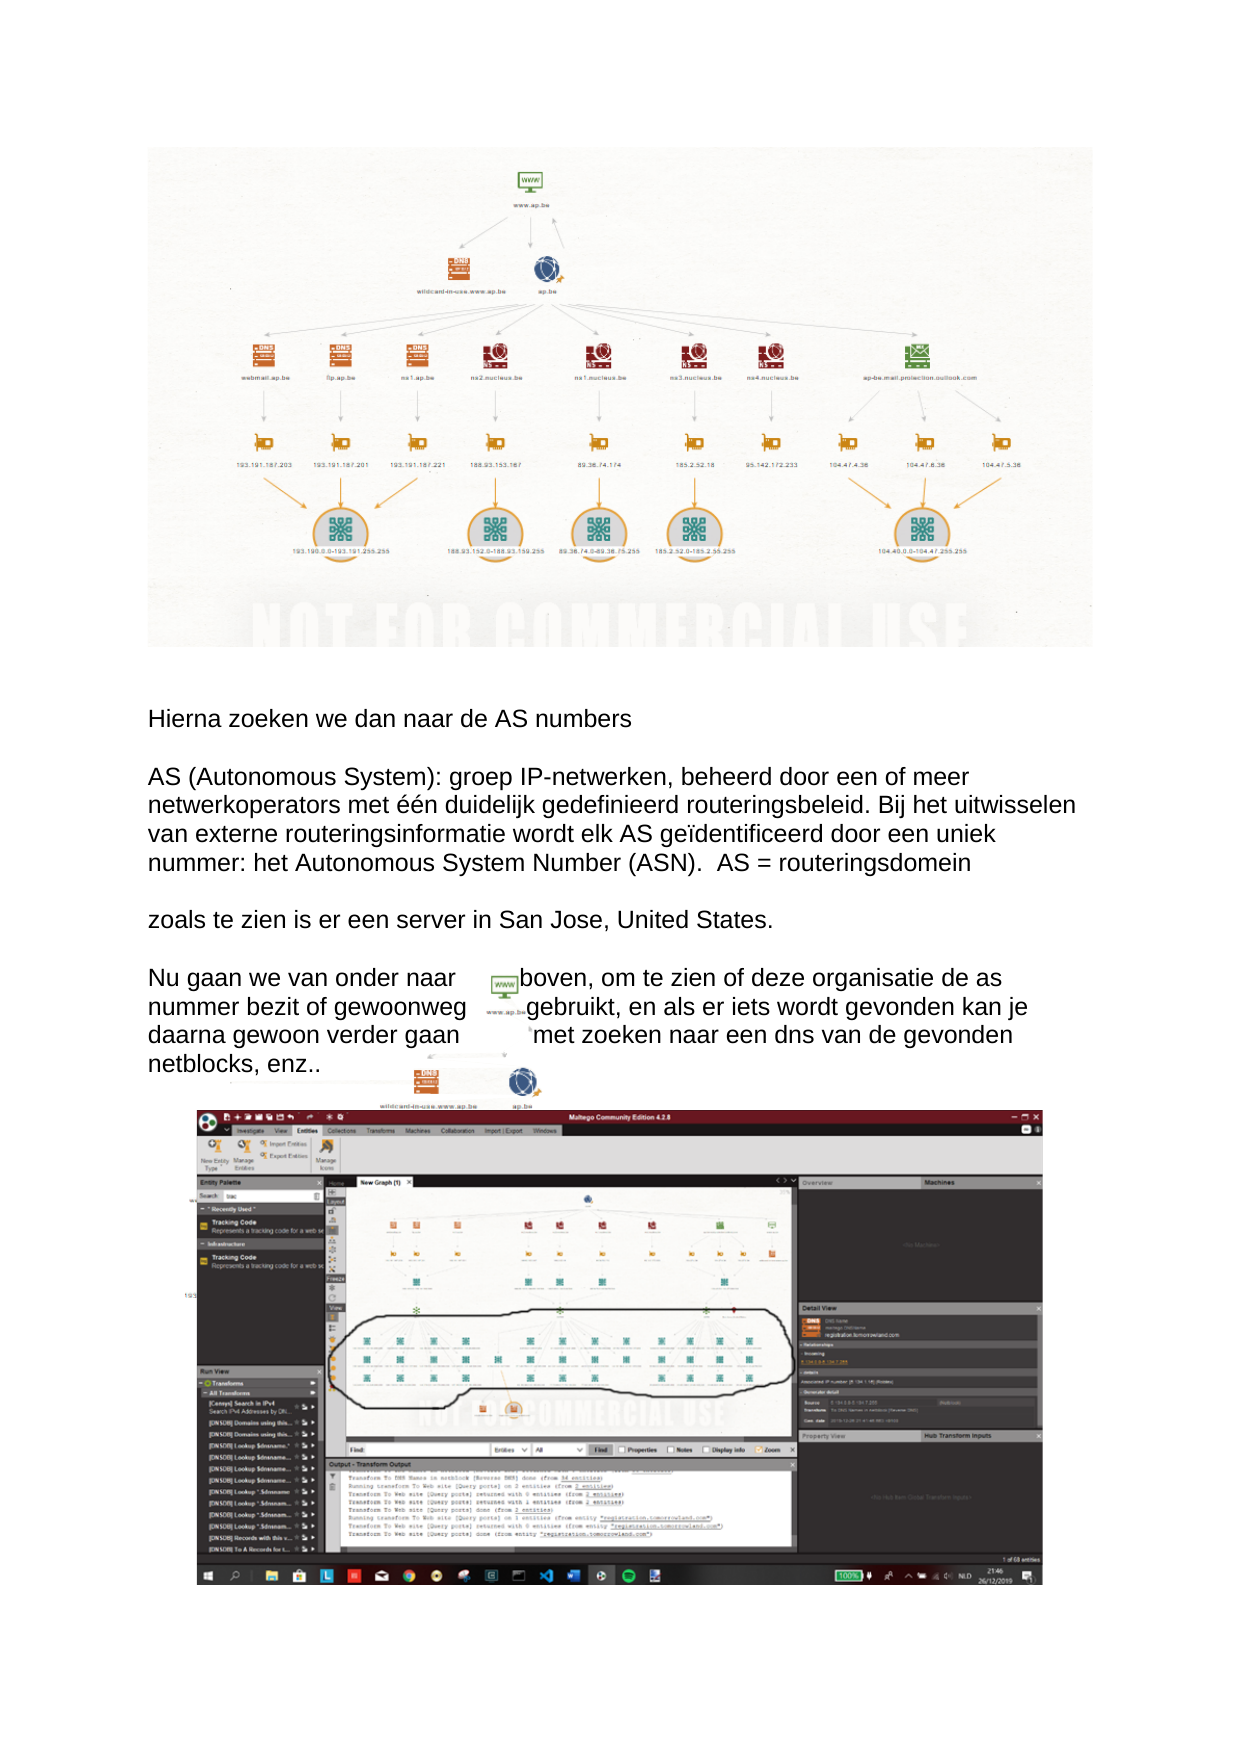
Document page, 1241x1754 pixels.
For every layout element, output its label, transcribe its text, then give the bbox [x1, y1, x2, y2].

text Hierna zoeken we dan naar de AS numbers [148, 704, 1093, 733]
text zoals te zien is er een server in San Jose, United States. [148, 905, 1093, 934]
text Nu gaan we van onder naar boven, om te zien of deze organisatie de as nummer bezit of gewoonweg gebruikt, en als er iets wordt gevonden kan je daarna gewoon verder gaan met zoeken naar een dns van de gevonden netblocks, enz.. [148, 963, 1093, 1078]
text AS (Autonomous System): groep IP-netwerken, beheerd door een of meer netwerkoperators met één duidelijk gedefinieerd routeringsbeleid. Bij het uitwisselen van externe routeringsinformatie wordt elk AS geïdentificeerd door een uniek nummer: het Autonomous System Number (ASN). AS = routeringsdomein [148, 762, 1093, 877]
